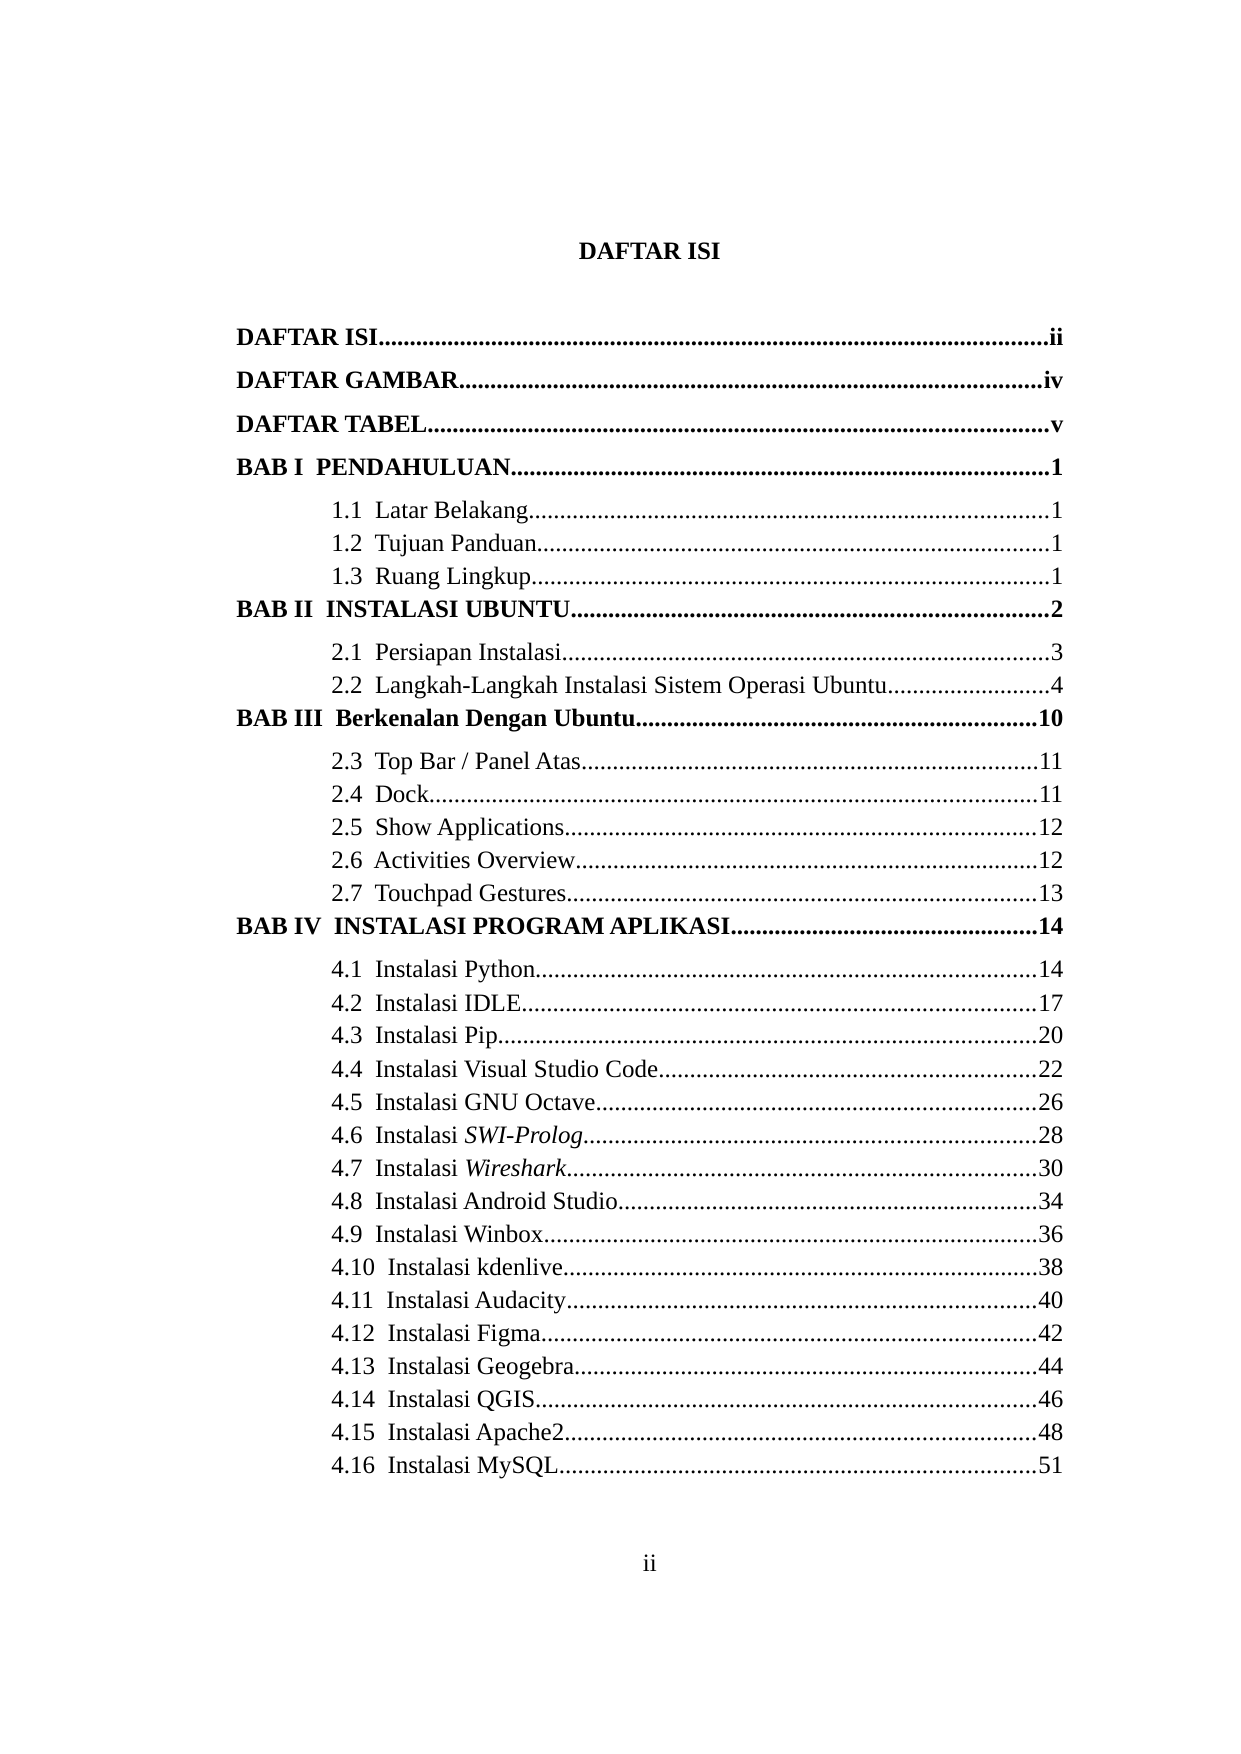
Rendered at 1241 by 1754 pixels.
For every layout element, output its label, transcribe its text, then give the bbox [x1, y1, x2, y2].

text 4.3 Instalasi Pip 20 [325, 1021, 1063, 1049]
text 2.1 Persiapan Instalasi 3 [325, 637, 1063, 666]
text DAFTAR ISI ii [236, 322, 1063, 351]
text BAB IV INSTALASI PROGRAM APLIKASI 14 [236, 911, 1063, 940]
text 2.5 Show Applications 12 [325, 812, 1063, 841]
text 1.3 Ruang Lingkup 1 [325, 561, 1063, 590]
text BAB I PENDAHULUAN 1 [236, 452, 1063, 481]
text BAB II INSTALASI UBUNTU 2 [236, 594, 1063, 623]
text 4.6 Instalasi SWI-Prolog 28 [325, 1120, 1063, 1148]
text 2.2 Langkah-Langkah Instalasi Sistem Operasi Ubuntu 4 [325, 670, 1063, 699]
text BAB III Berkenalan Dengan Ubuntu 10 [236, 703, 1063, 732]
text 4.8 Instalasi Android Studio 34 [325, 1186, 1063, 1214]
text 4.4 Instalasi Visual Studio Code 22 [325, 1054, 1063, 1082]
text 4.14 Instalasi QGIS 46 [325, 1384, 1063, 1413]
text 4.1 Instalasi Python 14 [325, 954, 1063, 983]
text DAFTAR TABEL v [236, 409, 1063, 437]
text 4.16 Instalasi MySQL 51 [325, 1450, 1063, 1479]
text 4.11 Instalasi Audacity 40 [325, 1285, 1063, 1313]
text DAFTAR GAMBAR iv [236, 366, 1063, 394]
text 4.12 Instalasi Figma 42 [325, 1318, 1063, 1347]
text 1.1 Latar Belakang 1 [325, 495, 1063, 524]
text 4.15 Instalasi Apache2 48 [325, 1417, 1063, 1446]
text 4.2 Instalasi IDLE 17 [325, 988, 1063, 1016]
text 1.2 Tujuan Panduan 1 [325, 528, 1063, 557]
text 4.5 Instalasi GNU Octave 26 [325, 1087, 1063, 1115]
text 4.9 Instalasi Winbox 36 [325, 1219, 1063, 1247]
text 2.6 Activities Overview 12 [325, 845, 1063, 874]
text 4.13 Instalasi Geogebra 44 [325, 1351, 1063, 1379]
text 2.4 Dock 11 [325, 779, 1063, 808]
text 2.7 Touchpad Gestures 13 [325, 878, 1063, 907]
subtitle DAFTAR ISI [236, 236, 1063, 265]
text 2.3 Top Bar / Panel Atas 11 [325, 746, 1063, 775]
text 4.10 Instalasi kdenlive 38 [325, 1252, 1063, 1281]
text 4.7 Instalasi Wireshark 30 [325, 1153, 1063, 1181]
